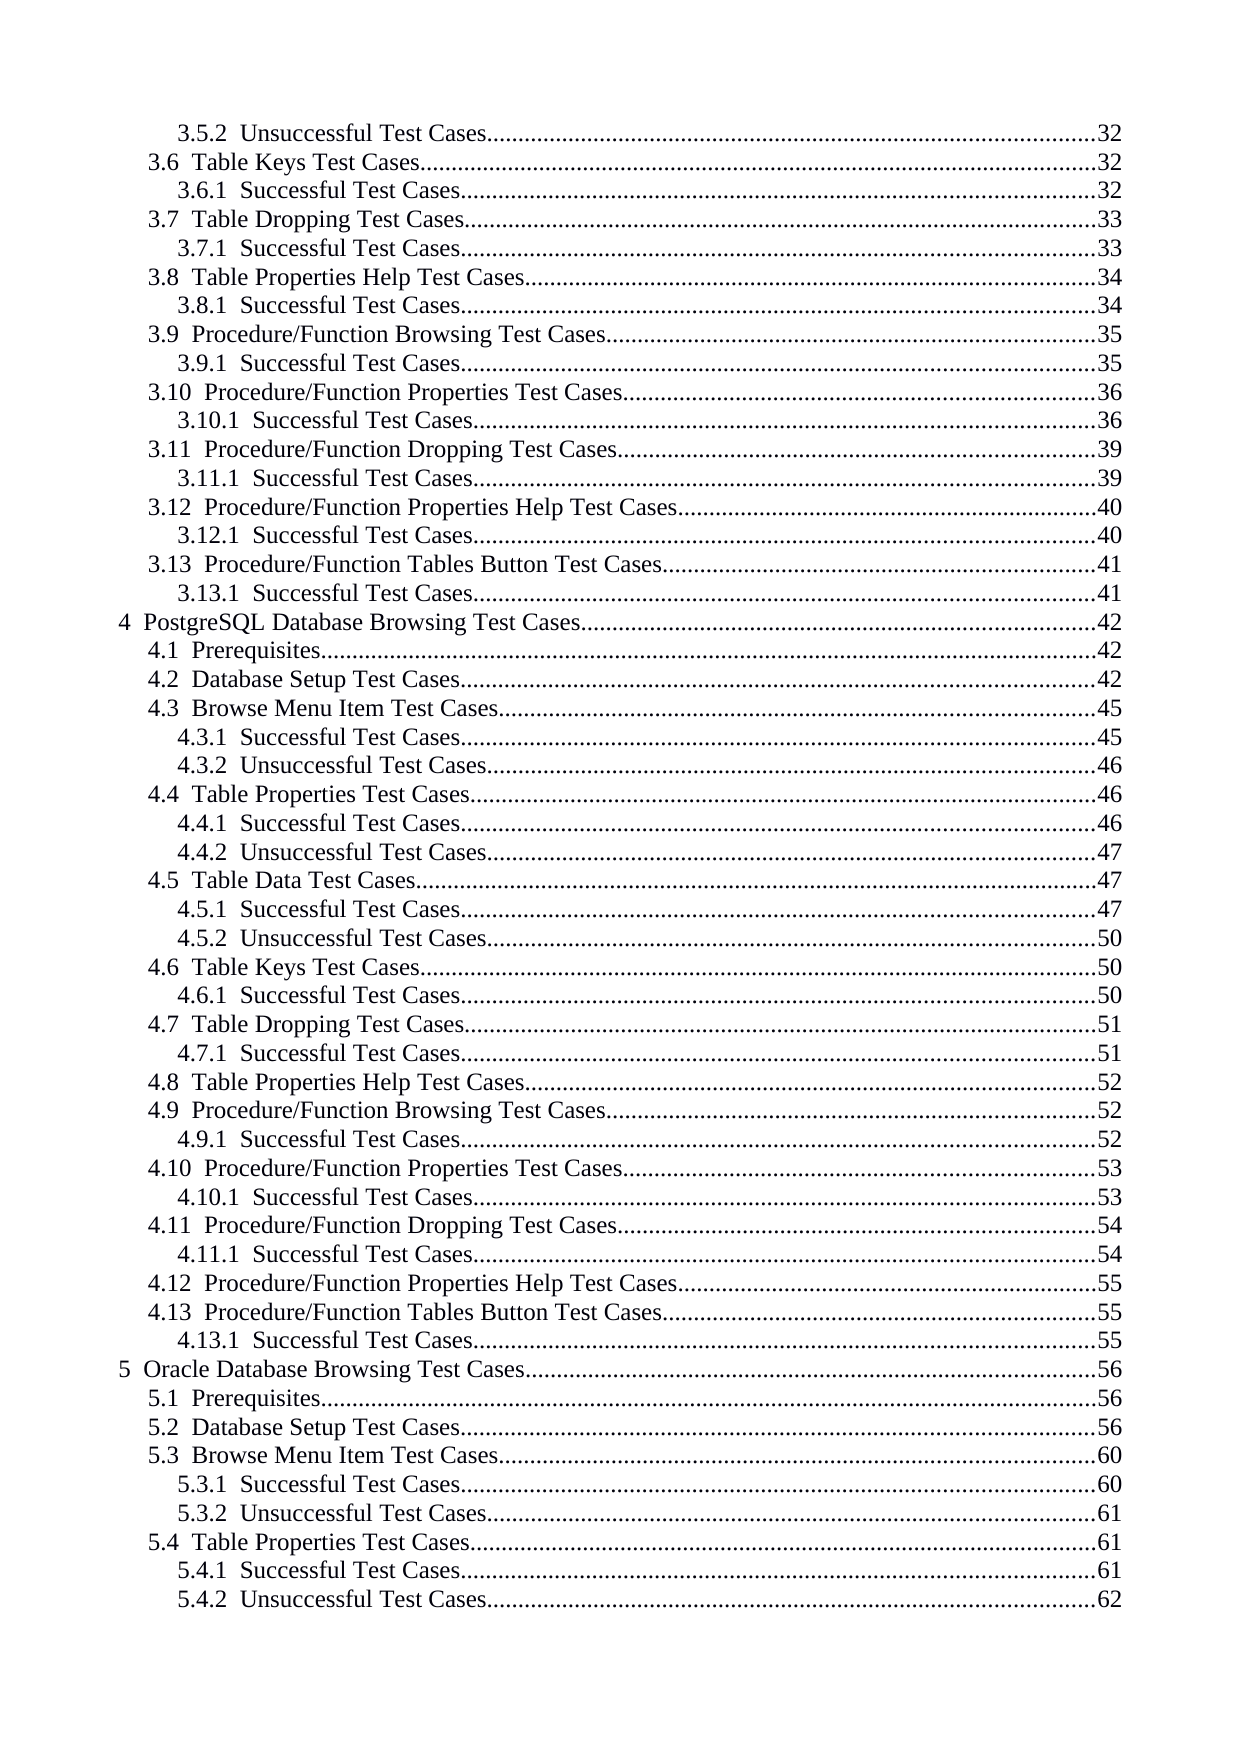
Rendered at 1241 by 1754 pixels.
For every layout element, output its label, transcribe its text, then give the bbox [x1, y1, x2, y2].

text 4.5.1 Successful Test Cases 47 [177, 894, 1122, 923]
text 3.9.1 Successful Test Cases 35 [177, 348, 1122, 377]
text 5.1 Prerequisites 56 [148, 1383, 1122, 1412]
text 3.8 Table Properties Help Test Cases 34 [148, 262, 1122, 291]
text 4.4.1 Successful Test Cases 46 [177, 808, 1122, 837]
text 4.2 Database Setup Test Cases 42 [148, 664, 1122, 693]
text 5 Oracle Database Browsing Test Cases 56 [118, 1354, 1122, 1383]
text 3.9 Procedure/Function Browsing Test Cases 35 [148, 319, 1122, 348]
text 5.3.2 Unsuccessful Test Cases 61 [177, 1498, 1122, 1527]
text 4.9.1 Successful Test Cases 52 [177, 1124, 1122, 1153]
text 4.5 Table Data Test Cases 47 [148, 866, 1122, 894]
text 4.4.2 Unsuccessful Test Cases 47 [177, 837, 1122, 866]
text 5.4.1 Successful Test Cases 61 [177, 1556, 1122, 1584]
text 3.11.1 Successful Test Cases 39 [177, 463, 1122, 492]
text 4.1 Prerequisites 42 [148, 636, 1122, 664]
text 4.12 Procedure/Function Properties Help Test Cases 55 [148, 1268, 1122, 1297]
text 3.6 Table Keys Test Cases 32 [148, 147, 1122, 176]
text 4.7 Table Dropping Test Cases 51 [148, 1009, 1122, 1038]
text 4.9 Procedure/Function Browsing Test Cases 52 [148, 1096, 1122, 1124]
text 3.12 Procedure/Function Properties Help Test Cases 40 [148, 492, 1122, 521]
text 5.2 Database Setup Test Cases 56 [148, 1412, 1122, 1441]
text 4.6 Table Keys Test Cases 50 [148, 952, 1122, 981]
text 3.11 Procedure/Function Dropping Test Cases 39 [148, 434, 1122, 463]
text 3.10.1 Successful Test Cases 36 [177, 406, 1122, 434]
text 4.11.1 Successful Test Cases 54 [177, 1239, 1122, 1268]
text 3.12.1 Successful Test Cases 40 [177, 521, 1122, 549]
text 3.13.1 Successful Test Cases 41 [177, 578, 1122, 607]
text 5.3 Browse Menu Item Test Cases 60 [148, 1441, 1122, 1469]
text 4.5.2 Unsuccessful Test Cases 50 [177, 923, 1122, 952]
text 3.7 Table Dropping Test Cases 33 [148, 204, 1122, 233]
text 3.10 Procedure/Function Properties Test Cases 36 [148, 377, 1122, 406]
text 5.4.2 Unsuccessful Test Cases 62 [177, 1584, 1122, 1613]
text 4 PostgreSQL Database Browsing Test Cases 42 [118, 607, 1122, 636]
text 3.6.1 Successful Test Cases 32 [177, 176, 1122, 204]
text 4.3 Browse Menu Item Test Cases 45 [148, 693, 1122, 722]
text 4.3.2 Unsuccessful Test Cases 46 [177, 751, 1122, 779]
text 4.10.1 Successful Test Cases 53 [177, 1182, 1122, 1211]
text 4.6.1 Successful Test Cases 50 [177, 981, 1122, 1009]
text 4.4 Table Properties Test Cases 46 [148, 779, 1122, 808]
text 4.13 Procedure/Function Tables Button Test Cases 55 [148, 1297, 1122, 1326]
text 4.7.1 Successful Test Cases 51 [177, 1038, 1122, 1067]
text 5.4 Table Properties Test Cases 61 [148, 1527, 1122, 1556]
text 3.7.1 Successful Test Cases 33 [177, 233, 1122, 262]
text 3.5.2 Unsuccessful Test Cases 32 [177, 118, 1122, 147]
text 4.10 Procedure/Function Properties Test Cases 53 [148, 1153, 1122, 1182]
text 3.13 Procedure/Function Tables Button Test Cases 41 [148, 549, 1122, 578]
text 5.3.1 Successful Test Cases 60 [177, 1469, 1122, 1498]
text 3.8.1 Successful Test Cases 34 [177, 291, 1122, 319]
text 4.8 Table Properties Help Test Cases 52 [148, 1067, 1122, 1096]
text 4.13.1 Successful Test Cases 55 [177, 1326, 1122, 1354]
text 4.3.1 Successful Test Cases 45 [177, 722, 1122, 751]
text 4.11 Procedure/Function Dropping Test Cases 54 [148, 1211, 1122, 1239]
